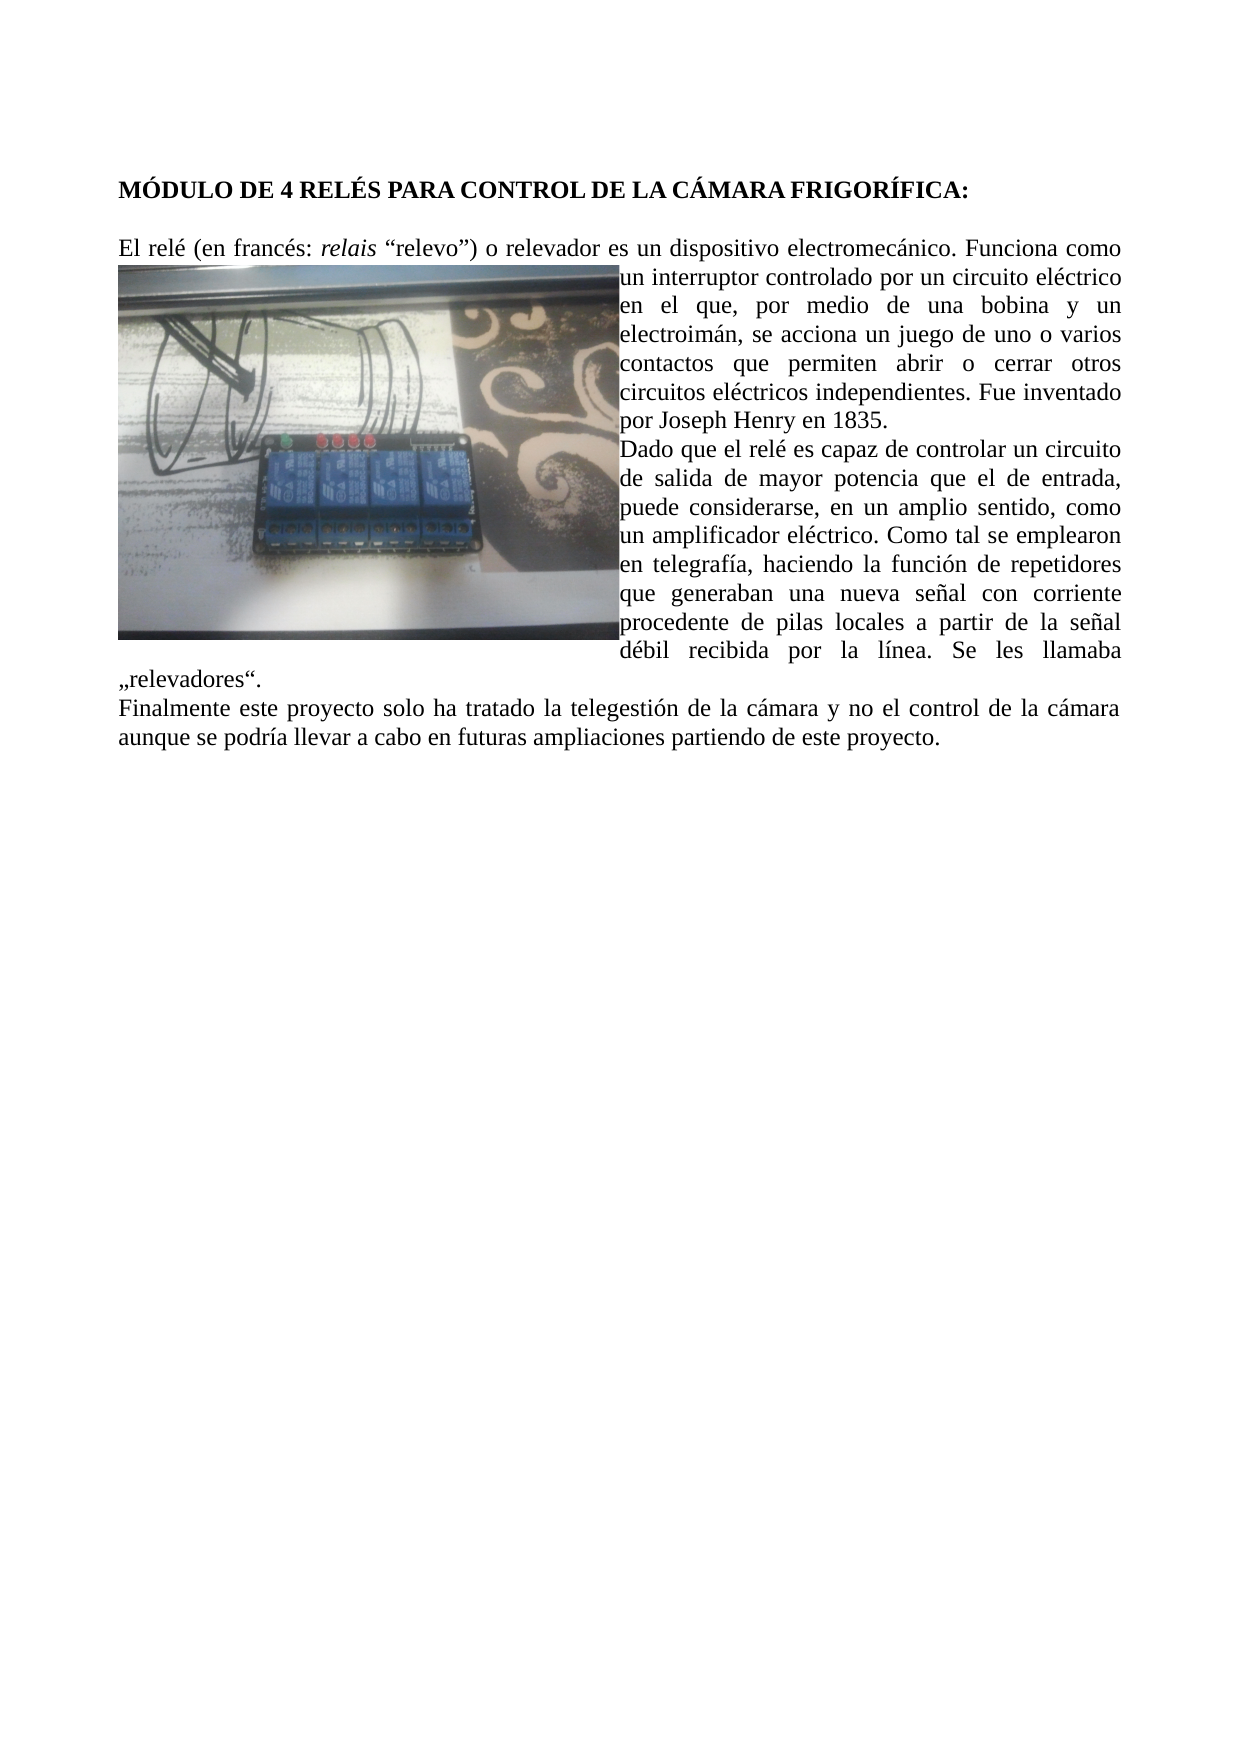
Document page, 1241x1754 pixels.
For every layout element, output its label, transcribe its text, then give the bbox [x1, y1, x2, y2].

picture [118, 265, 620, 640]
text Dado que el relé es capaz de controlar un circuito de salida de mayor potencia que el de entrada, puede considerarse, en un amplio sentido, como un amplificador eléctrico. Como tal se emplearon en telegrafía, haciendo la función de repetidores que generaban una nueva señal con corriente procedente de pilas locales a partir de la señal débil recibida por la línea. Se les llamaba „relevadores“. [118, 434, 1122, 693]
text El relé (en francés: relais “relevo”) o relevador es un dispositivo electromecánico. Funciona como un interruptor controlado por un circuito eléctrico en el que, por medio de una bobina y un electroimán, se acciona un juego de uno o varios contactos que permiten abrir o cerrar otros circuitos eléctricos independientes. Fue inventado por Joseph Henry en 1835. [118, 233, 1122, 434]
text Finalmente este proyecto solo ha tratado la telegestión de la cámara y no el control de la cámara aunque se podría llevar a cabo en futuras ampliaciones partiendo de este proyecto. [118, 693, 1122, 751]
text MÓDULO DE 4 RELÉS PARA CONTROL DE LA CÁMARA FRIGORÍFICA: [118, 176, 1122, 204]
